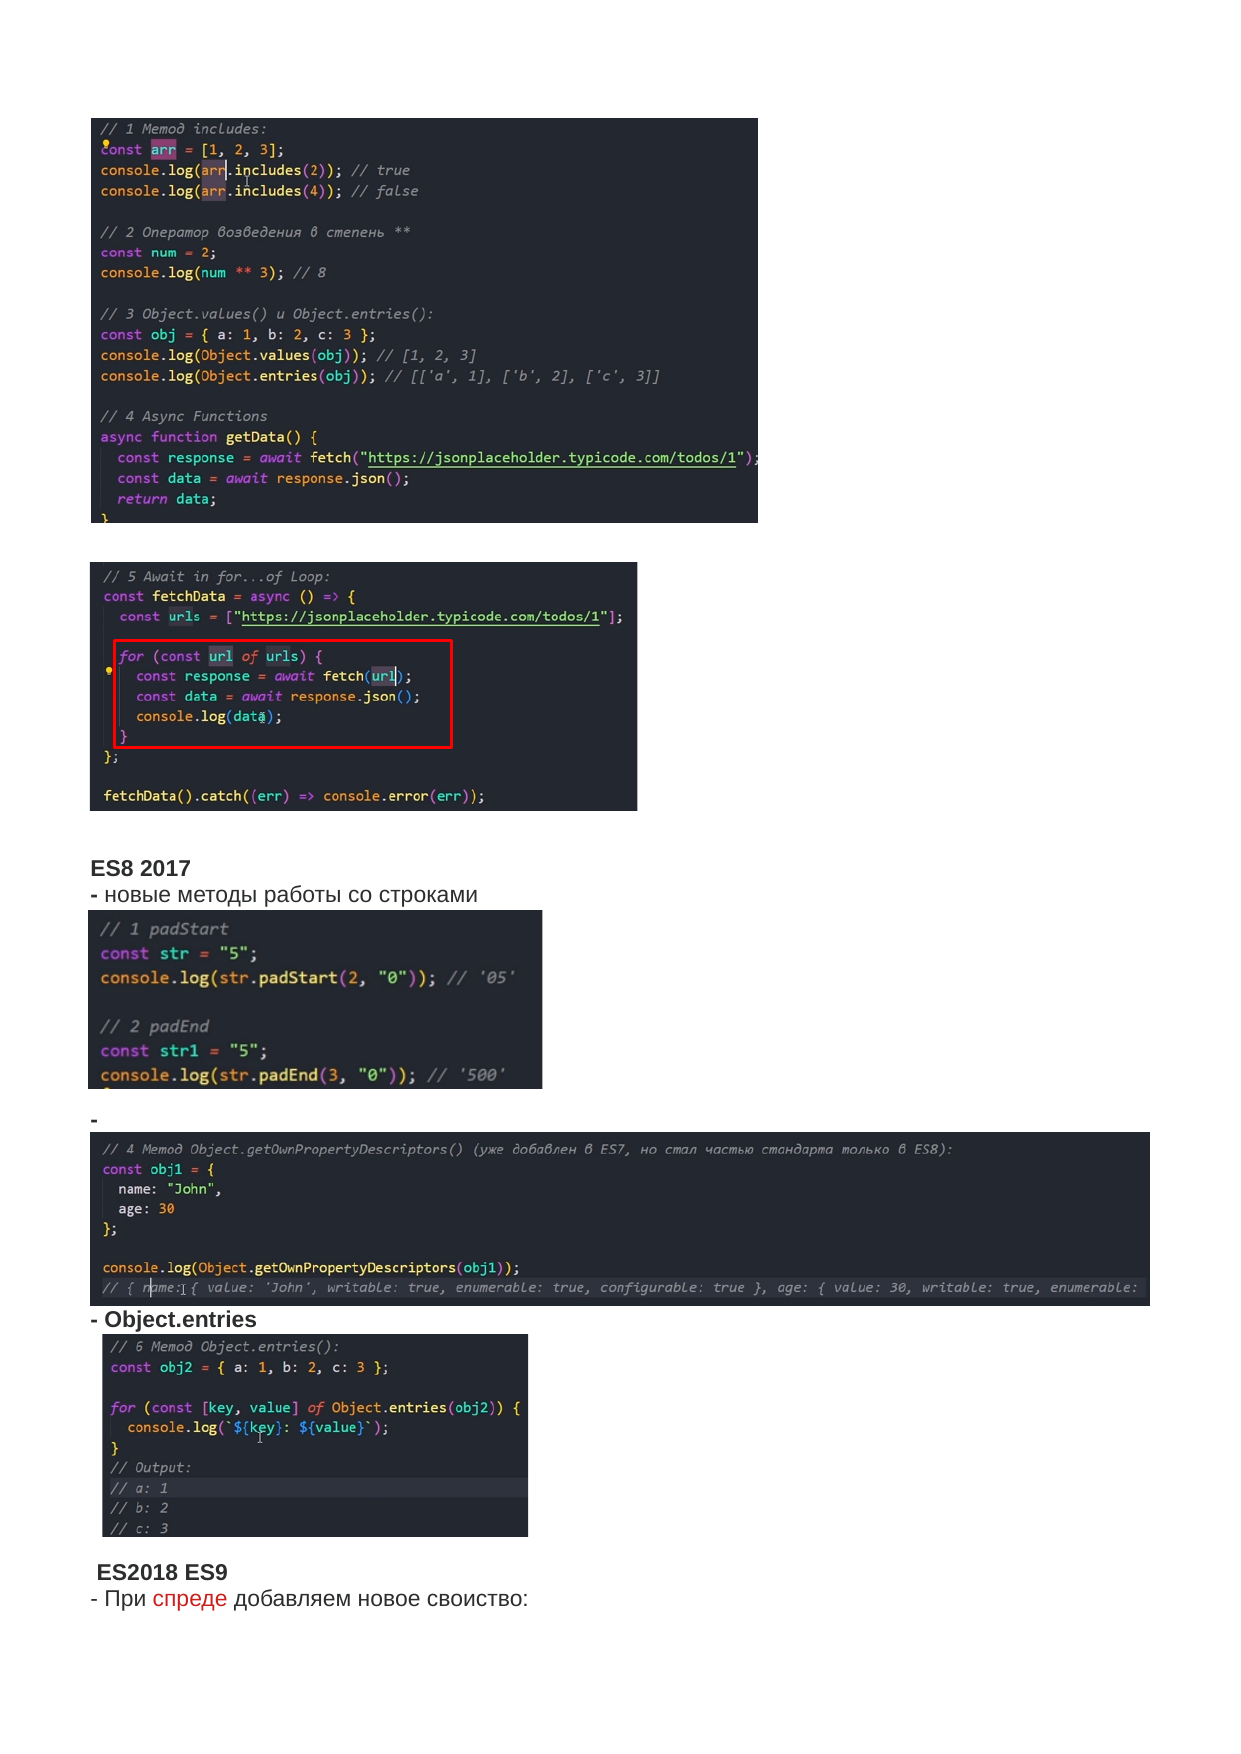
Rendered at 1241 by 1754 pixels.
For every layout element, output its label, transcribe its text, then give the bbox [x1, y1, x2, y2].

text - При спреде добавляем новое своиство: [90, 1585, 1150, 1611]
text - Object.entries [90, 1306, 1150, 1332]
picture [90, 1132, 1150, 1306]
picture [89, 562, 638, 811]
picture [91, 118, 758, 523]
text ES8 2017 [90, 855, 1150, 881]
text ES2018 ES9 [90, 1559, 1150, 1585]
picture [88, 910, 543, 1089]
text - [90, 1106, 1150, 1132]
text - новые методы работы со строками [90, 881, 1150, 907]
picture [102, 1334, 529, 1537]
